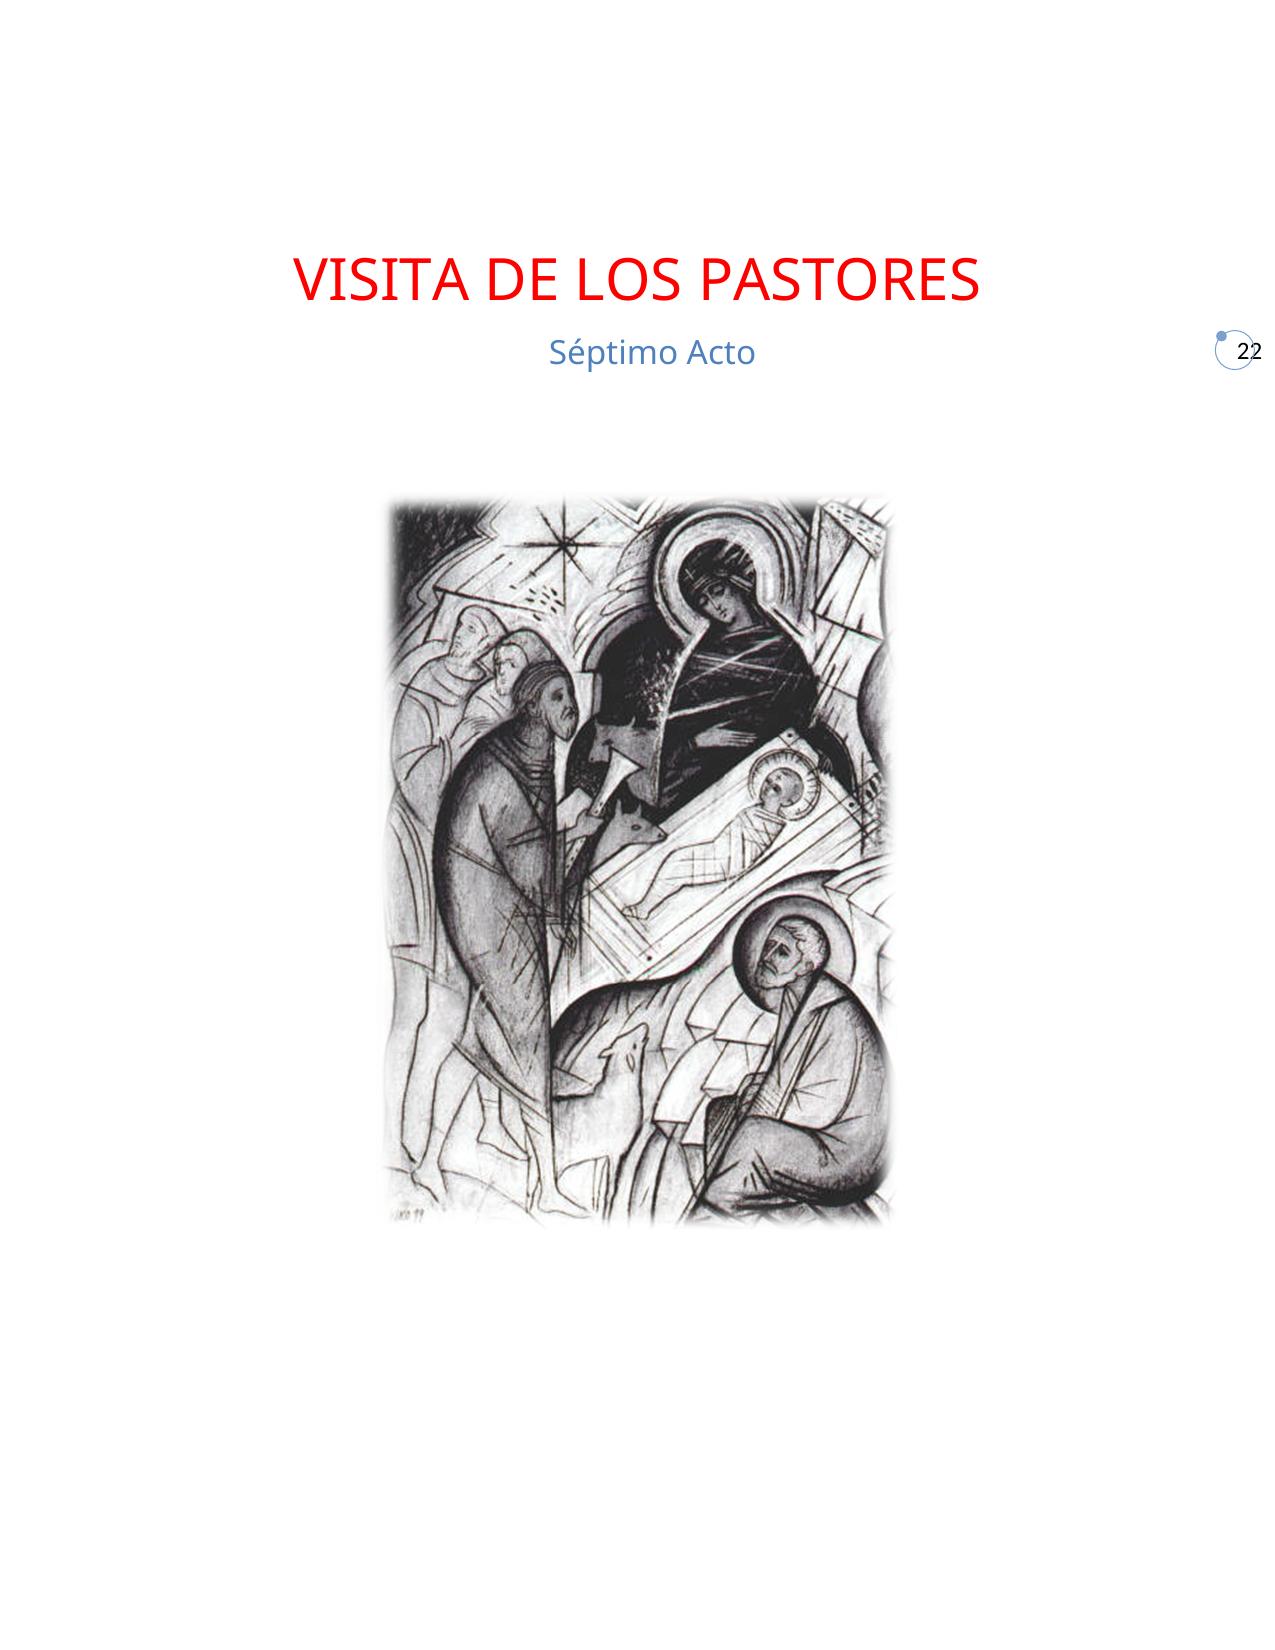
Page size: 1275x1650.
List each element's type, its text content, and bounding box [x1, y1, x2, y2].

text VISITA DE LOS PASTORES [75, 237, 1200, 317]
picture [376, 491, 899, 1230]
text Séptimo Acto [104, 329, 1200, 374]
